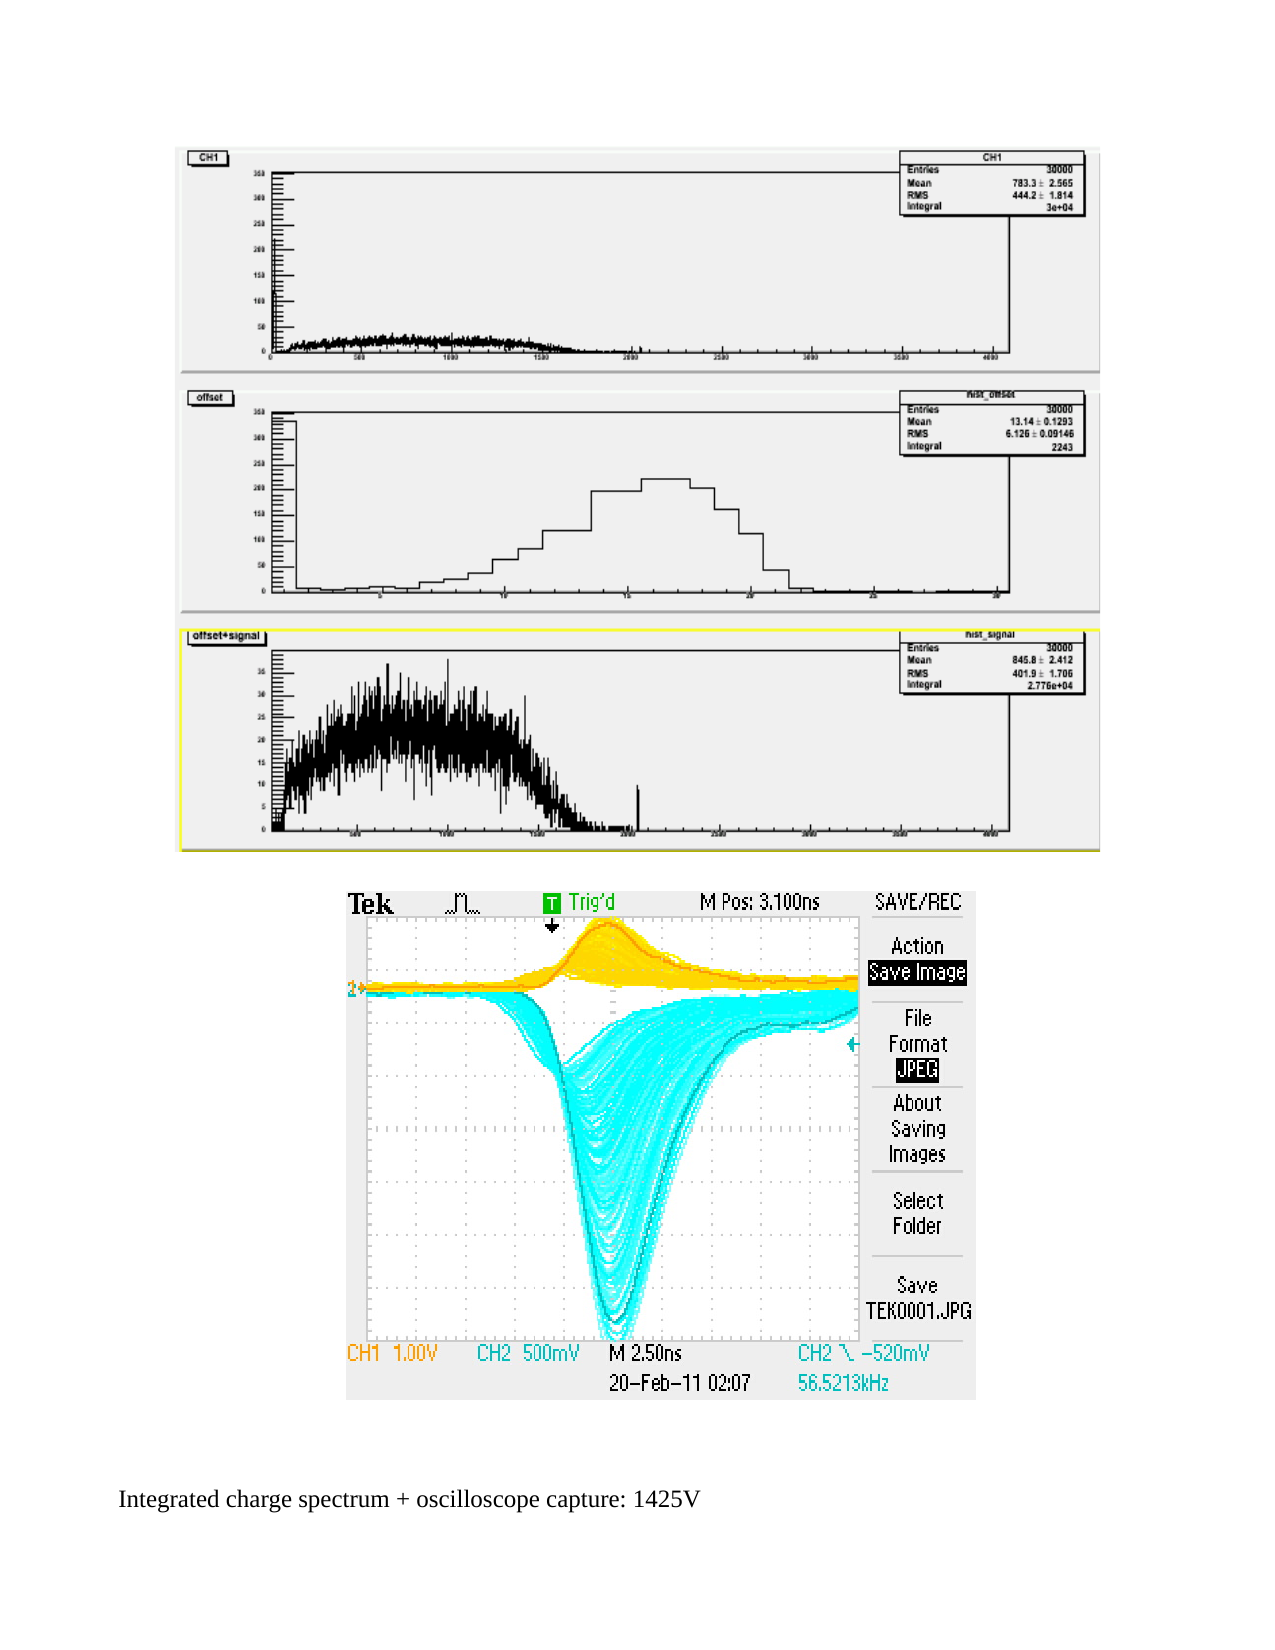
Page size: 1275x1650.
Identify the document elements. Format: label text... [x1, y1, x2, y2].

text Integrated charge spectrum + oscilloscope capture: 1425V [118, 1484, 1157, 1513]
picture [174, 146, 1101, 852]
picture [346, 891, 976, 1400]
